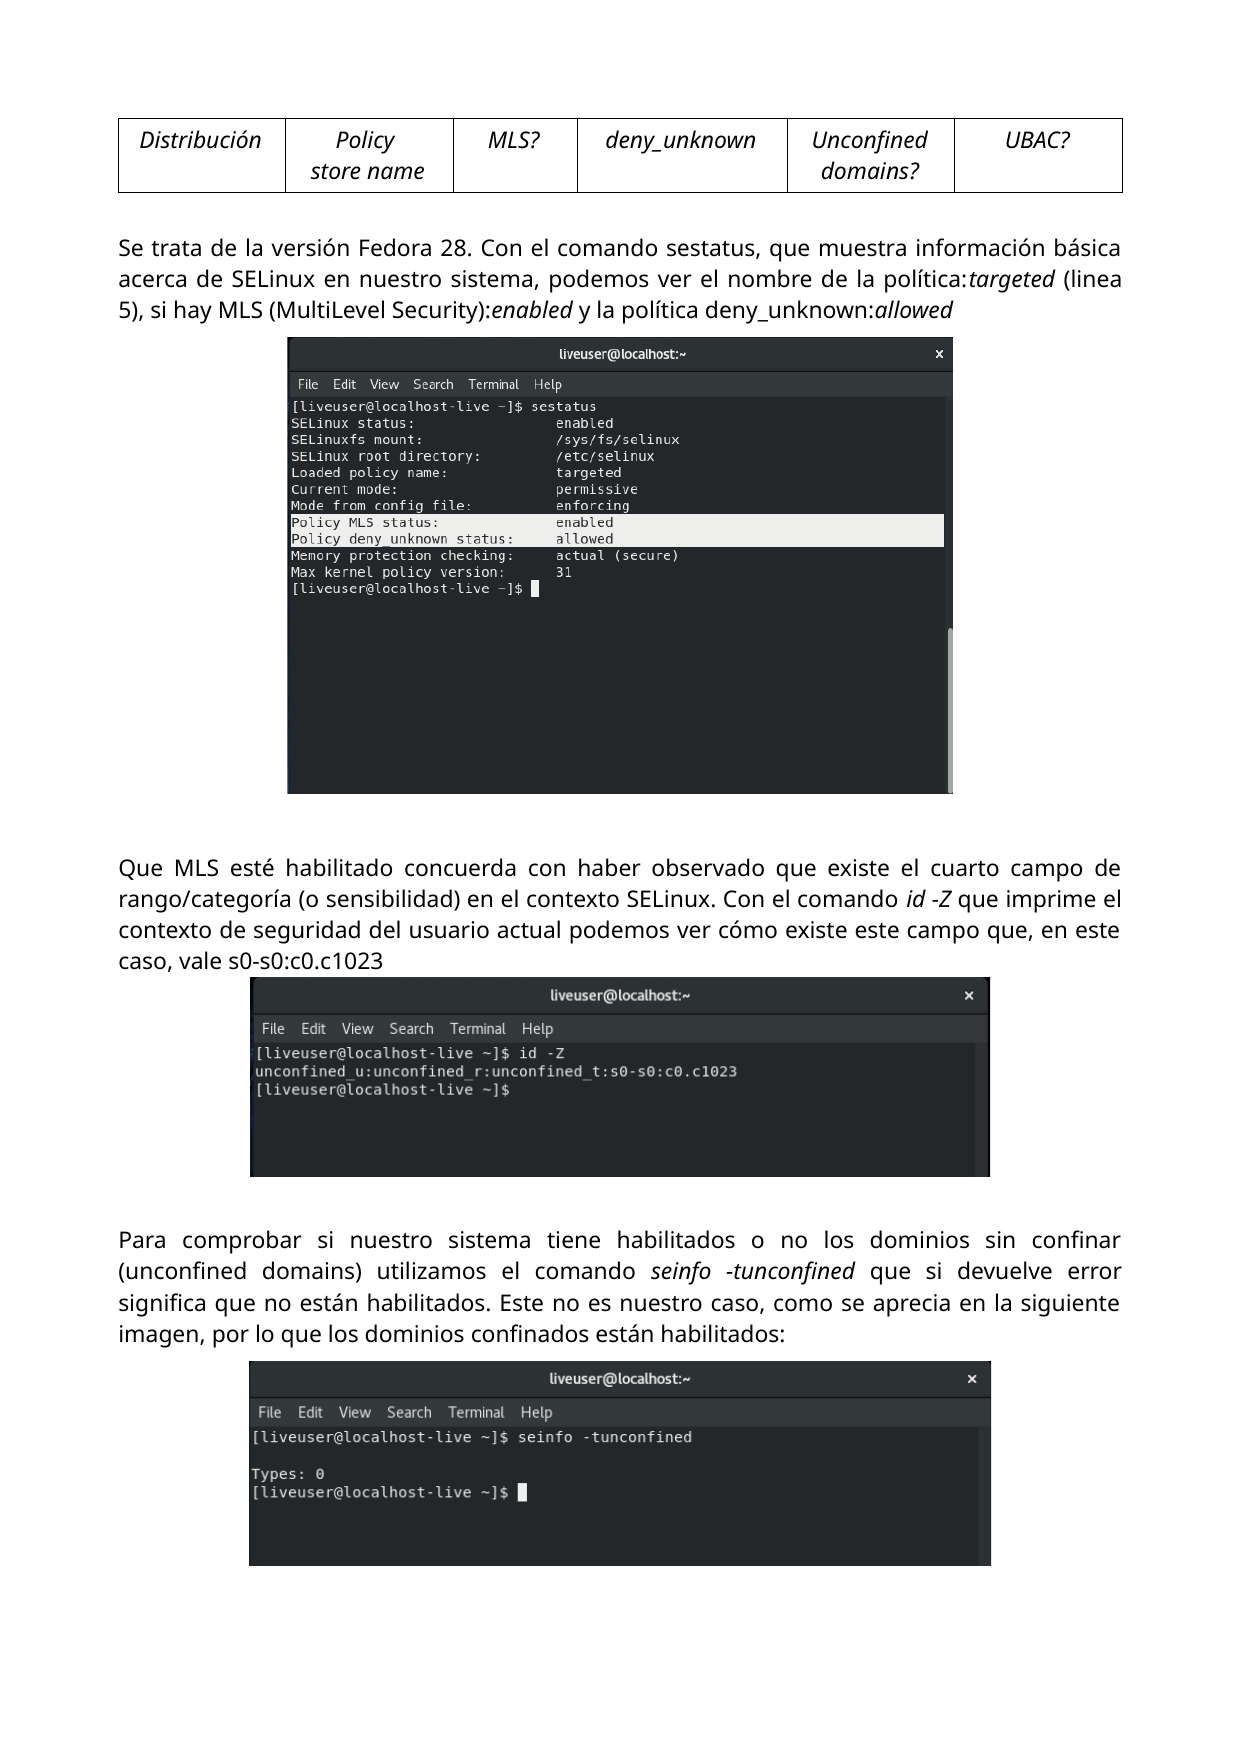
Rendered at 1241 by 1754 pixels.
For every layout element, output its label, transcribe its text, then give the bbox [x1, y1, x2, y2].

table_header UBAC? [955, 119, 1122, 192]
table_header Unconfined domains? [788, 119, 954, 192]
picture [250, 977, 991, 1177]
table_header Policy store name [286, 119, 453, 192]
table_header MLS? [454, 119, 577, 192]
table_header Distribución [119, 119, 285, 192]
text Se trata de la versión Fedora 28. Con el comando sestatus, que muestra información básica acerca de SELinux en nuestro sistema, podemos ver el nombre de la política:targeted (linea 5), si hay MLS (MultiLevel Security):enabled y la política deny_unknown:allowed [118, 231, 1122, 325]
picture [249, 1361, 992, 1566]
text Que MLS esté habilitado concuerda con haber observado que existe el cuarto campo de rango/categoría (o sensibilidad) en el contexto SELinux. Con el comando id -Z que imprime el contexto de seguridad del usuario actual podemos ver cómo existe este campo que, en este caso, vale s0-s0:c0.c1023 [118, 851, 1122, 976]
text Para comprobar si nuestro sistema tiene habilitados o no los dominios sin confinar (unconfined domains) utilizamos el comando seinfo -tunconfined que si devuelve error significa que no están habilitados. Este no es nuestro caso, como se aprecia en la siguiente imagen, por lo que los dominios confinados están habilitados: [118, 1224, 1122, 1349]
table_header deny_unknown [578, 119, 787, 192]
picture [287, 337, 953, 794]
